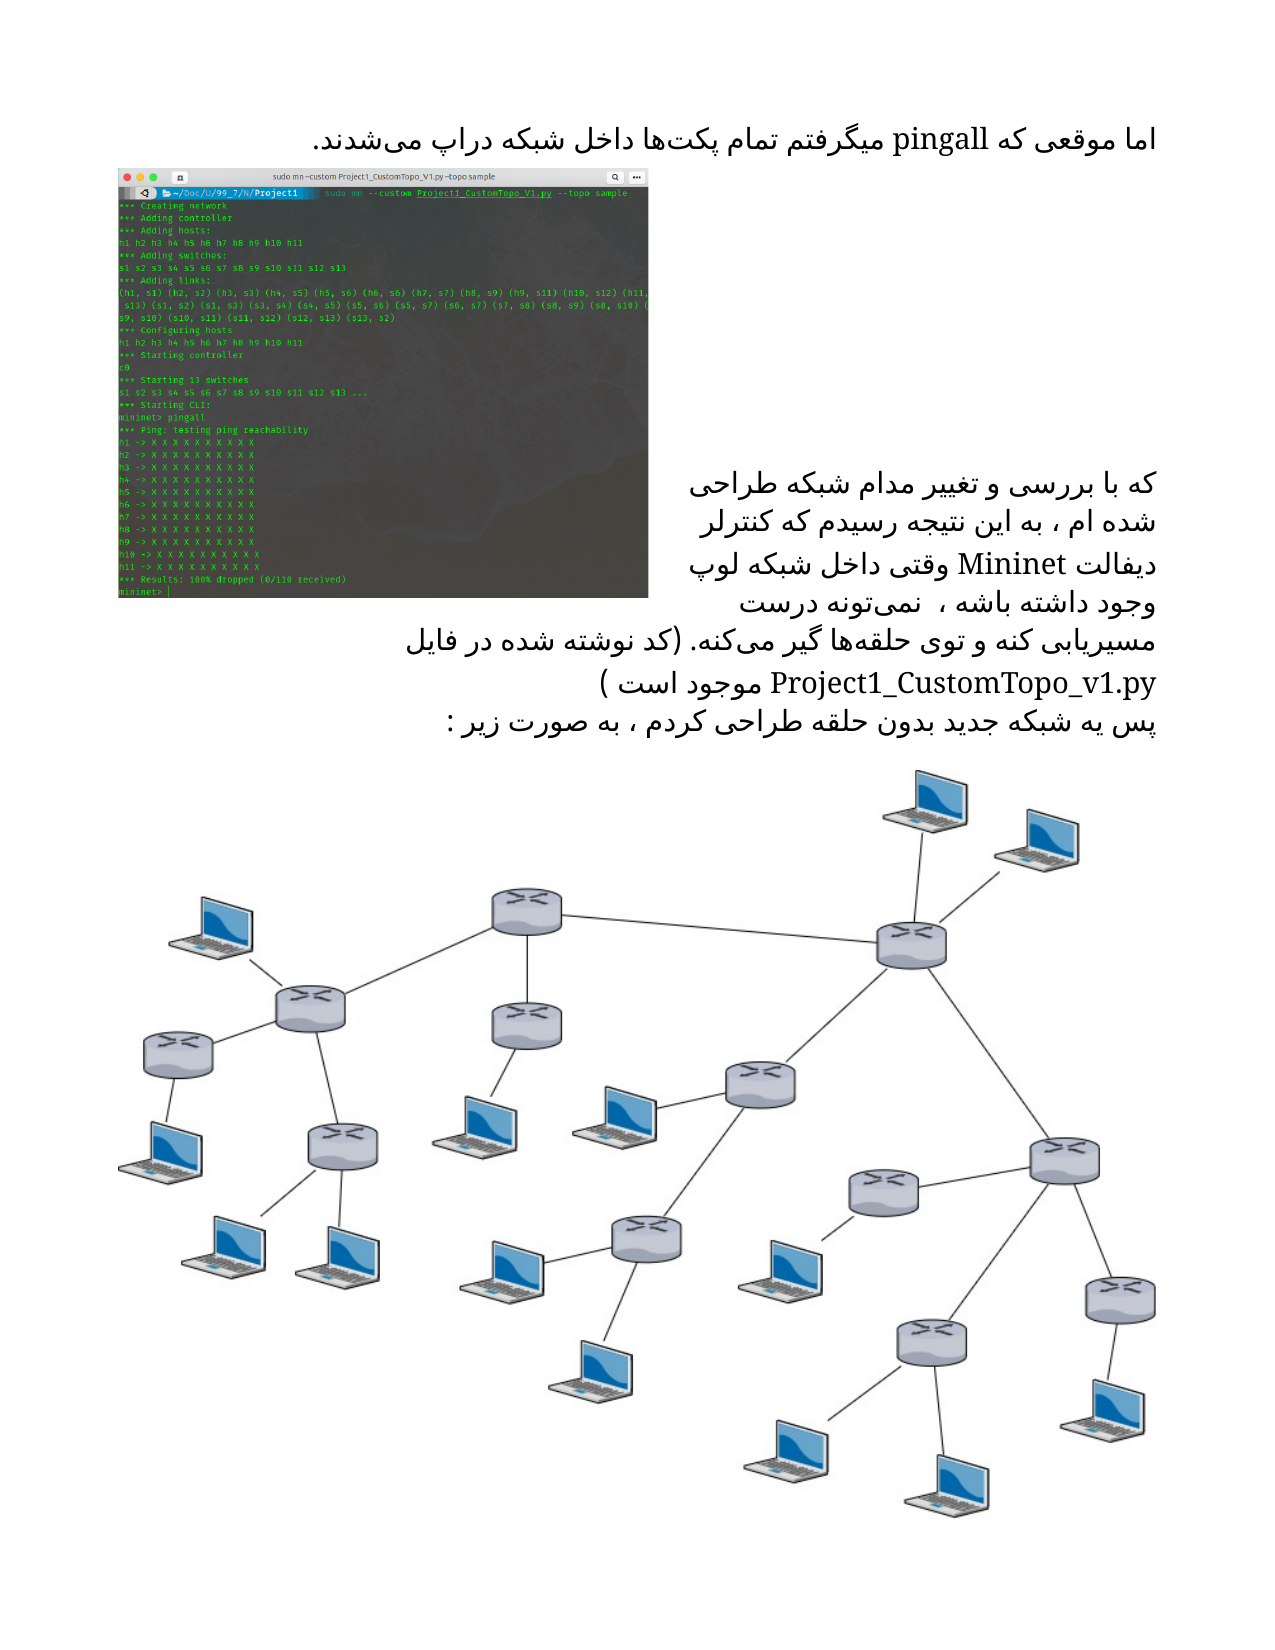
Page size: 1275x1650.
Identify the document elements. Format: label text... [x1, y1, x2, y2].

text که با بررسی و تغییر مدام شبکه طراحی شده ام ، به این نتیجه رسیدم که کنترلر دیفالت Mininet وقتی داخل شبکه لوپ وجود داشته باشه ، نمی‌تونه درست مسیریابی کنه و توی حلقه‌ها گیر می‌کنه. (کد نوشته شده در فایل Project1_CustomTopo_v1.py موجود است ) [118, 467, 1157, 705]
text اما موقعی که pingall میگرفتم تمام پکت‌ها داخل شبکه دراپ می‌شدند. [118, 118, 1157, 161]
picture [118, 168, 231, 598]
picture [118, 770, 1157, 1519]
picture [163, 190, 170, 196]
text پس یه شبکه جدید بدون حلقه طراحی کردم ، به صورت زیر : [118, 705, 1157, 743]
